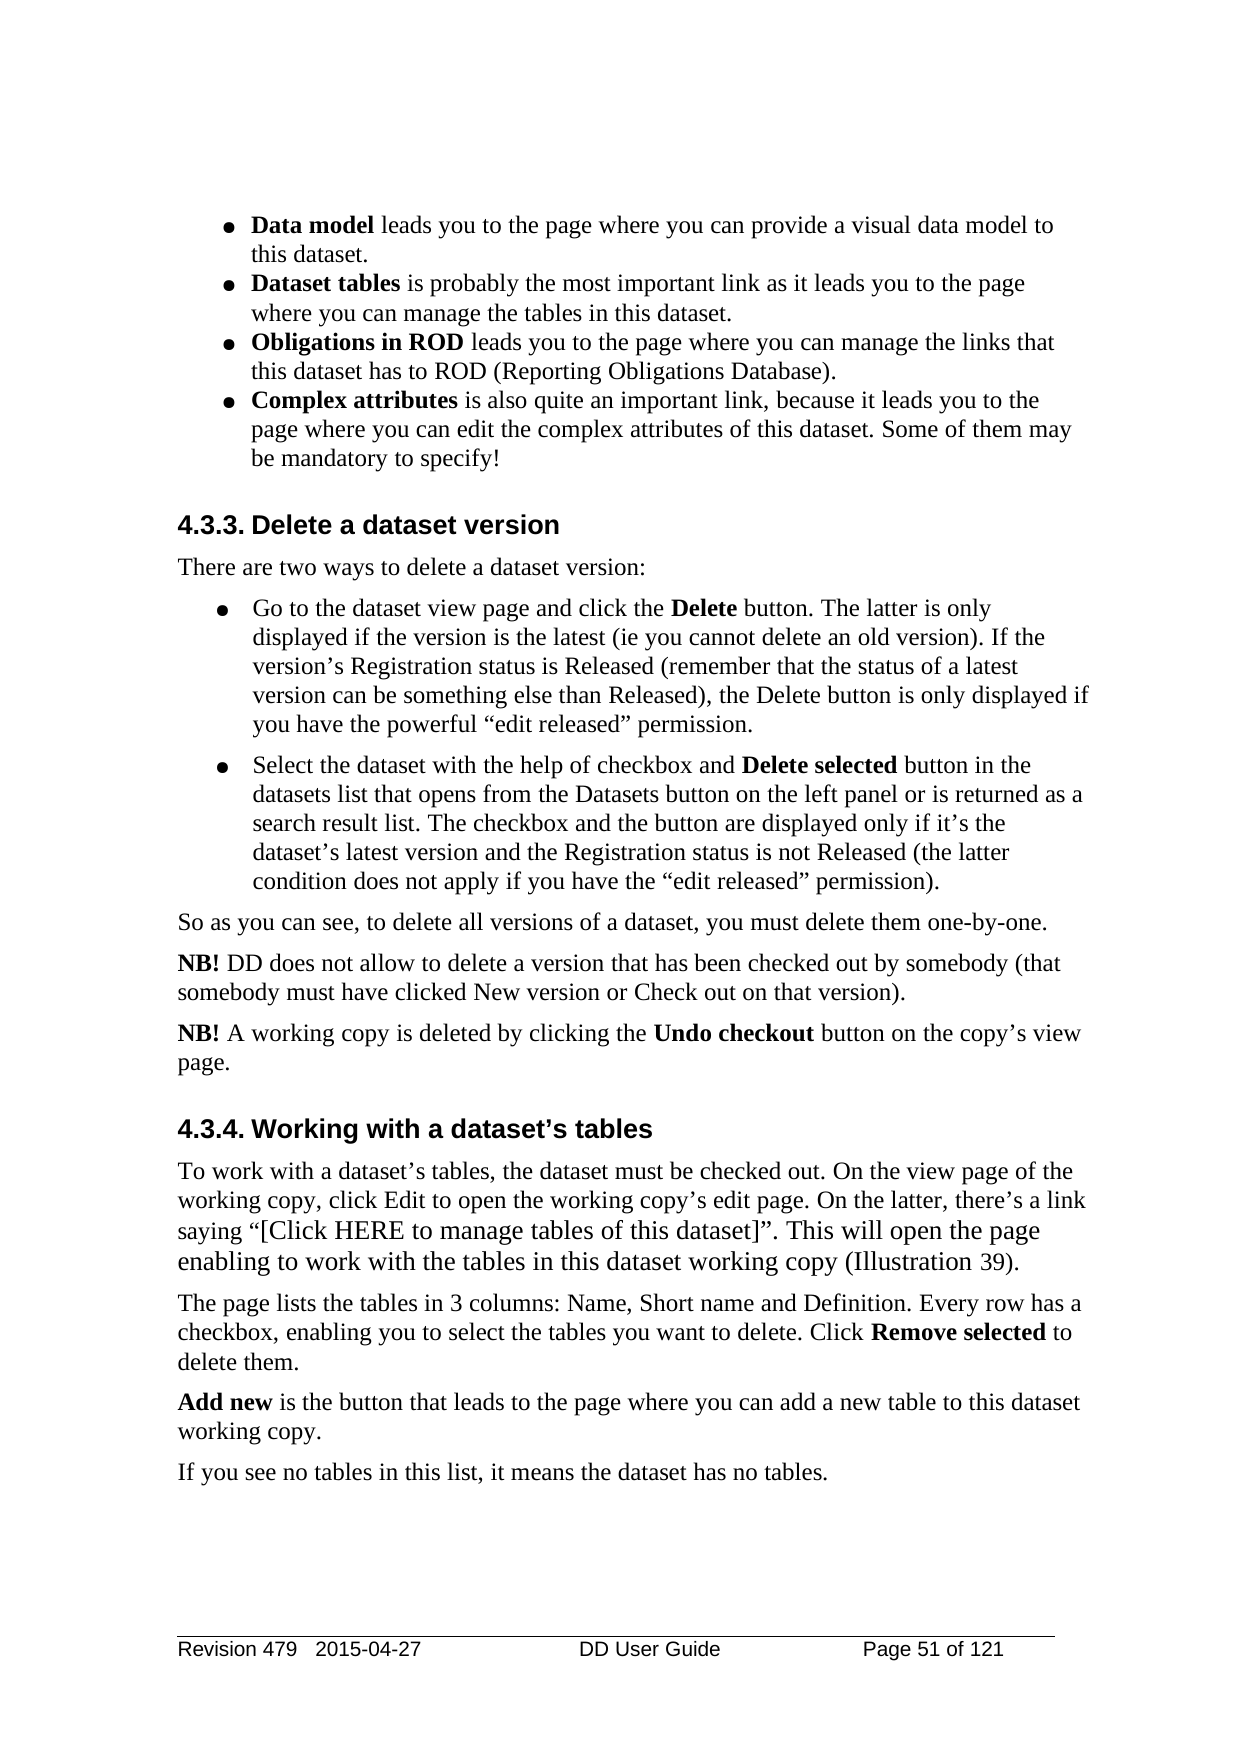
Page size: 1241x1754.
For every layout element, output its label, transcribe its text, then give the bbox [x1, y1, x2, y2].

subtitle Delete a dataset version [177, 508, 1092, 539]
list Obligations in ROD leads you to the page where you can manage the links that this dataset has to ROD (Reporting Obligations Database). [221, 326, 1092, 384]
list Select the dataset with the help of checkbox and Delete selected button in the datasets list that opens from the Datasets button on the left panel or is returned as a search result list. The checkbox and the button are displayed only if it’s the dataset’s latest version and the Registration status is not Released (the latter condition does not apply if you have the “edit released” permission). [215, 750, 1092, 895]
list Data model leads you to the page where you can provide a visual data model to this dataset. [221, 210, 1092, 268]
text The page lists the tables in 3 columns: Name, Short name and Definition. Every row has a checkbox, enabling you to select the tables you want to delete. Click Remove selected to delete them. [177, 1288, 1092, 1375]
text There are two ways to delete a dataset version: [177, 552, 1092, 581]
text NB! A working copy is deleted by clicking the Undo checkout button on the copy’s view page. [177, 1018, 1092, 1076]
list Complex attributes is also quite an important link, because it leads you to the page where you can edit the complex attributes of this dataset. Some of them may be mandatory to specify! [221, 384, 1092, 472]
list Go to the dataset view page and click the Delete button. The latter is only displayed if the version is the latest (ie you cannot delete an old version). If the version’s Registration status is Released (remember that the status of a latest version can be something else than Released), the Delete button is only displayed if you have the powerful “edit released” permission. [215, 593, 1092, 738]
text NB! DD does not allow to delete a version that has been checked out by somebody (that somebody must have clicked New version or Check out on that version). [177, 948, 1092, 1006]
text To work with a dataset’s tables, the dataset must be checked out. On the view page of the working copy, click Edit to open the working copy’s edit page. On the latter, there’s a link saying “[Click HERE to manage tables of this dataset]”. This will open the page enabling to work with the tables in this dataset working copy (Illustration 39). [177, 1156, 1092, 1276]
text Add new is the button that leads to the page where you can add a new table to this dataset working copy. [177, 1387, 1092, 1445]
subtitle Working with a dataset’s tables [177, 1113, 1092, 1144]
text If you see no tables in this list, it means the dataset has no tables. [177, 1457, 1092, 1486]
list Dataset tables is probably the most important link as it leads you to the page where you can manage the tables in this dataset. [221, 268, 1092, 326]
text So as you can see, to delete all versions of a dataset, you must delete them one-by-one. [177, 907, 1092, 936]
